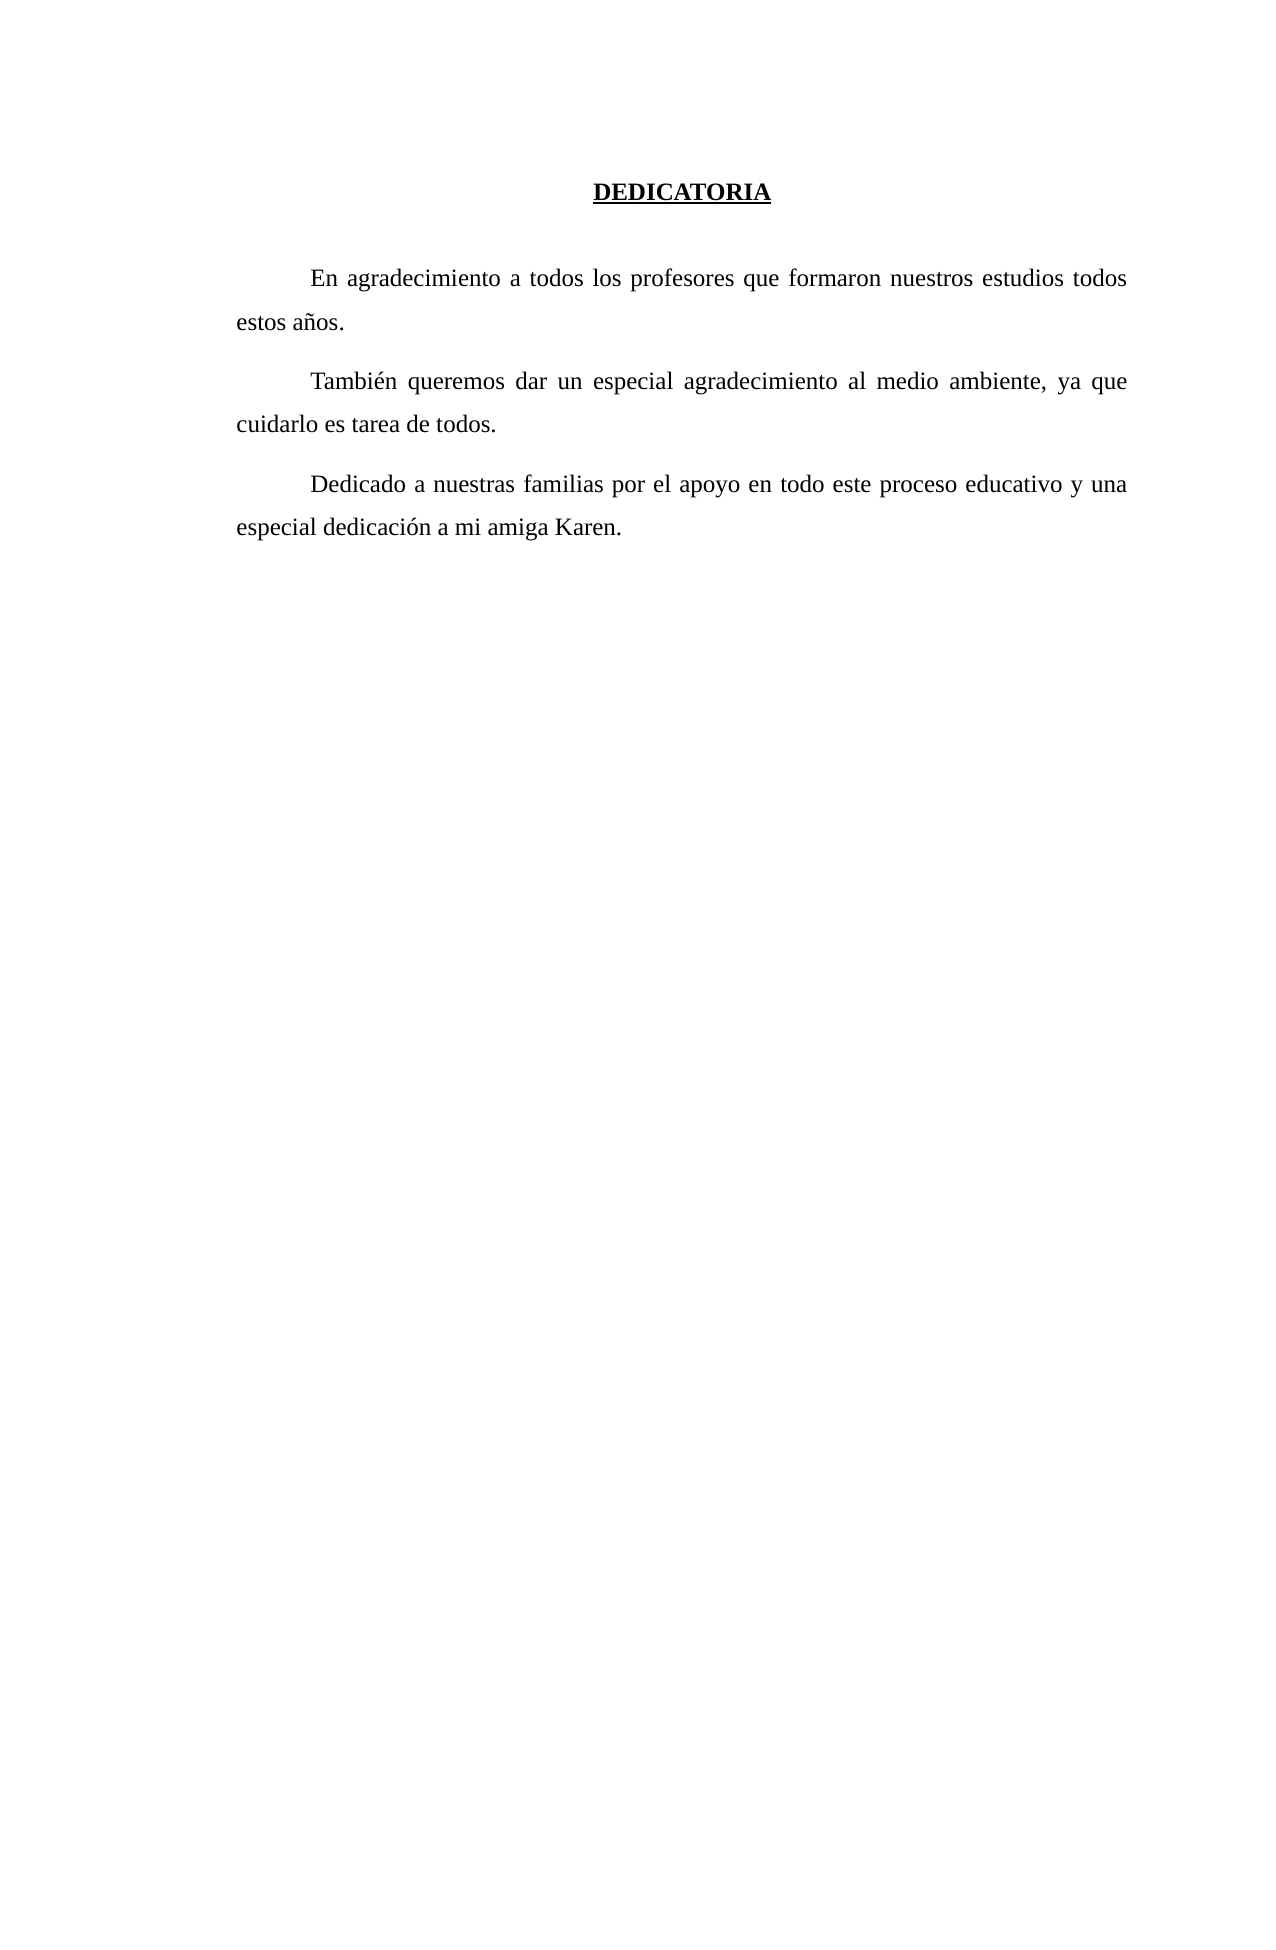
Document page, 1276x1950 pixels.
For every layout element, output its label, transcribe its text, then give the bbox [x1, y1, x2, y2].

text También queremos dar un especial agradecimiento al medio ambiente, ya que cuidarlo es tarea de todos. [236, 366, 1128, 438]
text En agradecimiento a todos los profesores que formaron nuestros estudios todos estos años. [236, 263, 1128, 335]
text Dedicado a nuestras familias por el apoyo en todo este proceso educativo y una especial dedicación a mi amiga Karen. [236, 469, 1128, 541]
subtitle DEDICATORIA [236, 177, 1128, 206]
